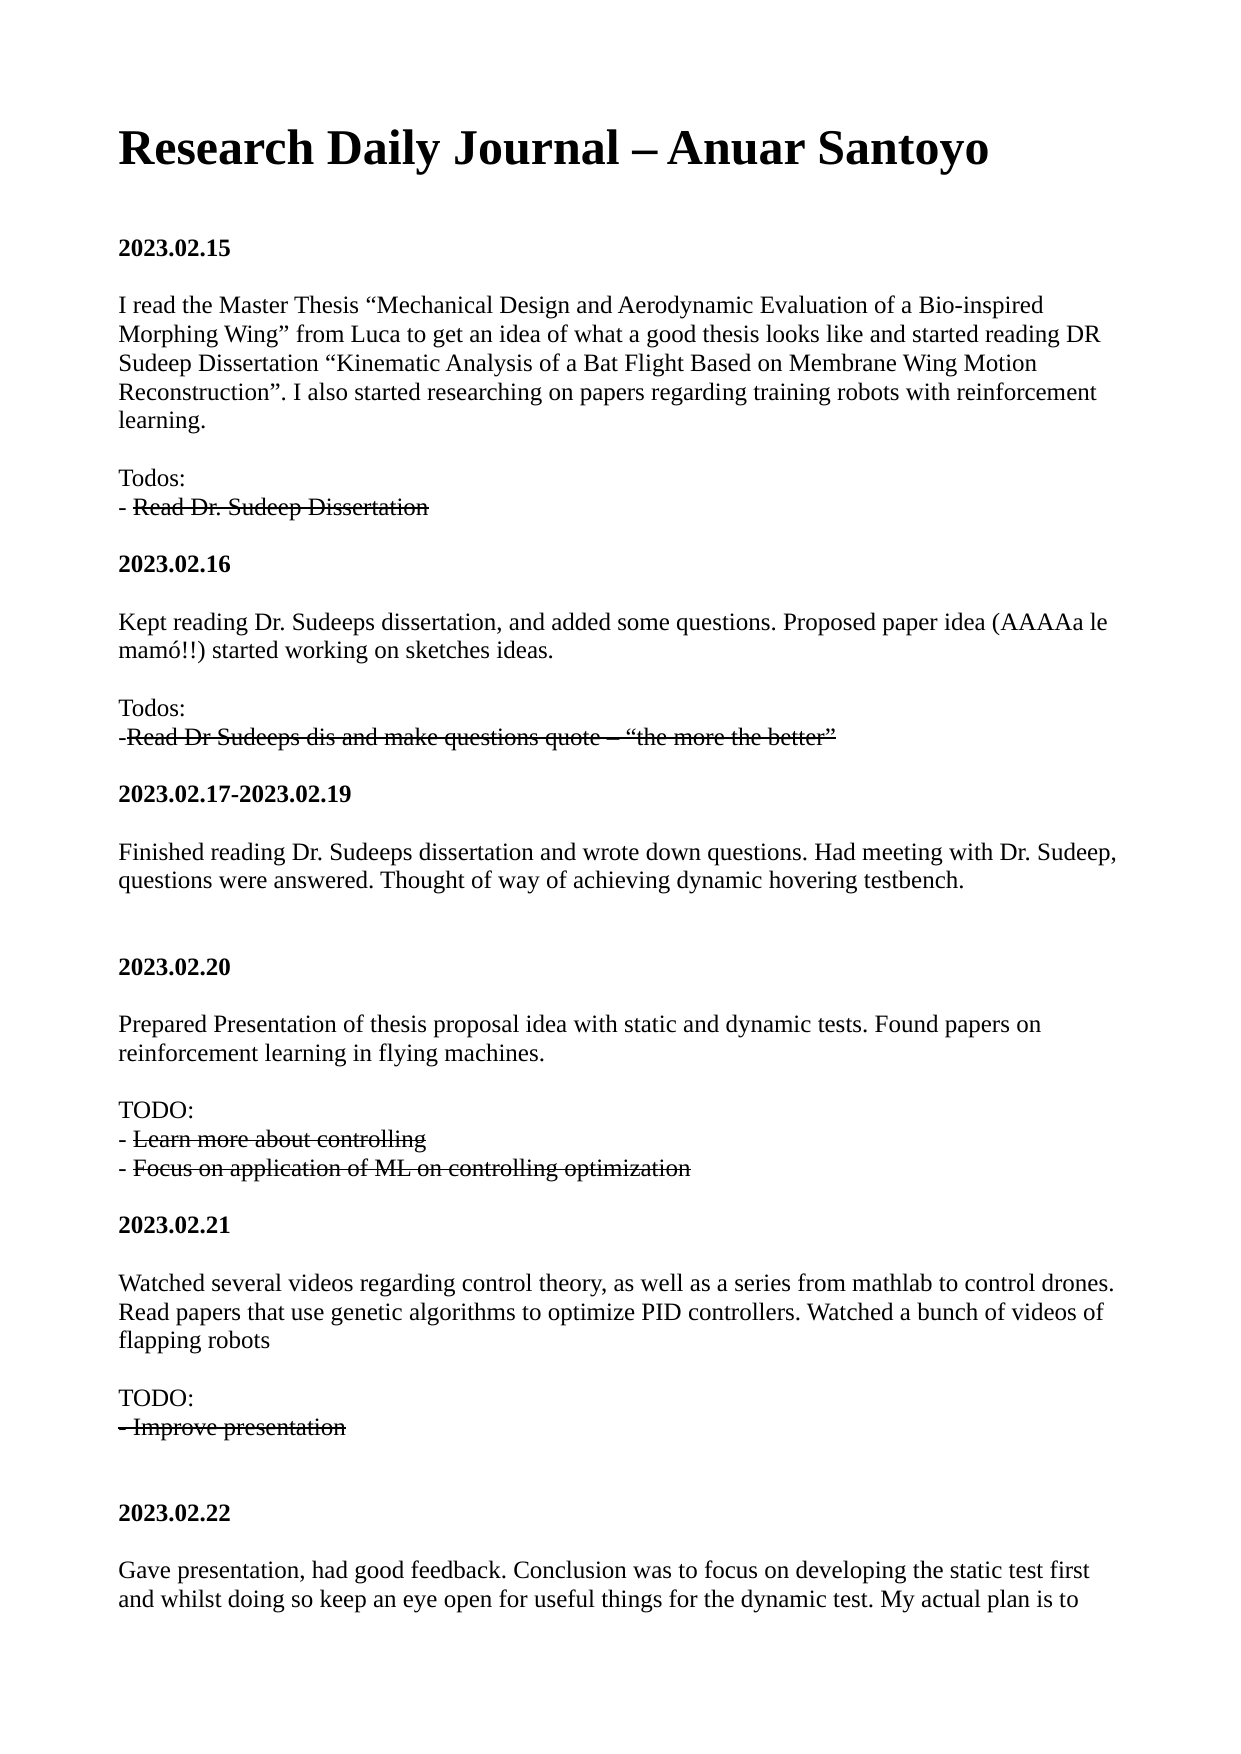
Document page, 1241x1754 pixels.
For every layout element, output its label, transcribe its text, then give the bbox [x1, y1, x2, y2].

text Watched several videos regarding control theory, as well as a series from mathlab to control drones. Read papers that use genetic algorithms to optimize PID controllers. Watched a bunch of videos of flapping robots [118, 1268, 1122, 1354]
text Todos: [118, 693, 1122, 722]
text 2023.02.15 [118, 233, 1122, 262]
text 2023.02.16 [118, 549, 1122, 578]
text -Read Dr Sudeeps dis and make questions quote – “the more the better” [118, 722, 1122, 751]
text - Focus on application of ML on controlling optimization [118, 1153, 1122, 1182]
text I read the Master Thesis “Mechanical Design and Aerodynamic Evaluation of a Bio-inspired Morphing Wing” from Luca to get an idea of what a good thesis looks like and started reading DR Sudeep Dissertation “Kinematic Analysis of a Bat Flight Based on Membrane Wing Motion Reconstruction”. I also started researching on papers regarding training robots with reinforcement learning. [118, 291, 1122, 434]
text - Learn more about controlling [118, 1124, 1122, 1153]
text Kept reading Dr. Sudeeps dissertation, and added some questions. Proposed paper idea (AAAAa le mamó!!) started working on sketches ideas. [118, 607, 1122, 664]
text 2023.02.20 [118, 952, 1122, 981]
text - Improve presentation [118, 1412, 1122, 1441]
text Prepared Presentation of thesis proposal idea with static and dynamic tests. Found papers on reinforcement learning in flying machines. [118, 1009, 1122, 1067]
text Research Daily Journal – Anuar Santoyo [118, 118, 1122, 176]
text Gave presentation, had good feedback. Conclusion was to focus on developing the static test first and whilst doing so keep an eye open for useful things for the dynamic test. My actual plan is to [118, 1556, 1122, 1613]
text TODO: [118, 1096, 1122, 1124]
text Finished reading Dr. Sudeeps dissertation and wrote down questions. Had meeting with Dr. Sudeep, questions were answered. Thought of way of achieving dynamic hovering testbench. [118, 837, 1122, 894]
text TODO: [118, 1383, 1122, 1412]
text - Read Dr. Sudeep Dissertation [118, 492, 1122, 521]
text Todos: [118, 463, 1122, 492]
text 2023.02.22 [118, 1498, 1122, 1527]
text 2023.02.21 [118, 1211, 1122, 1239]
text 2023.02.17-2023.02.19 [118, 779, 1122, 808]
